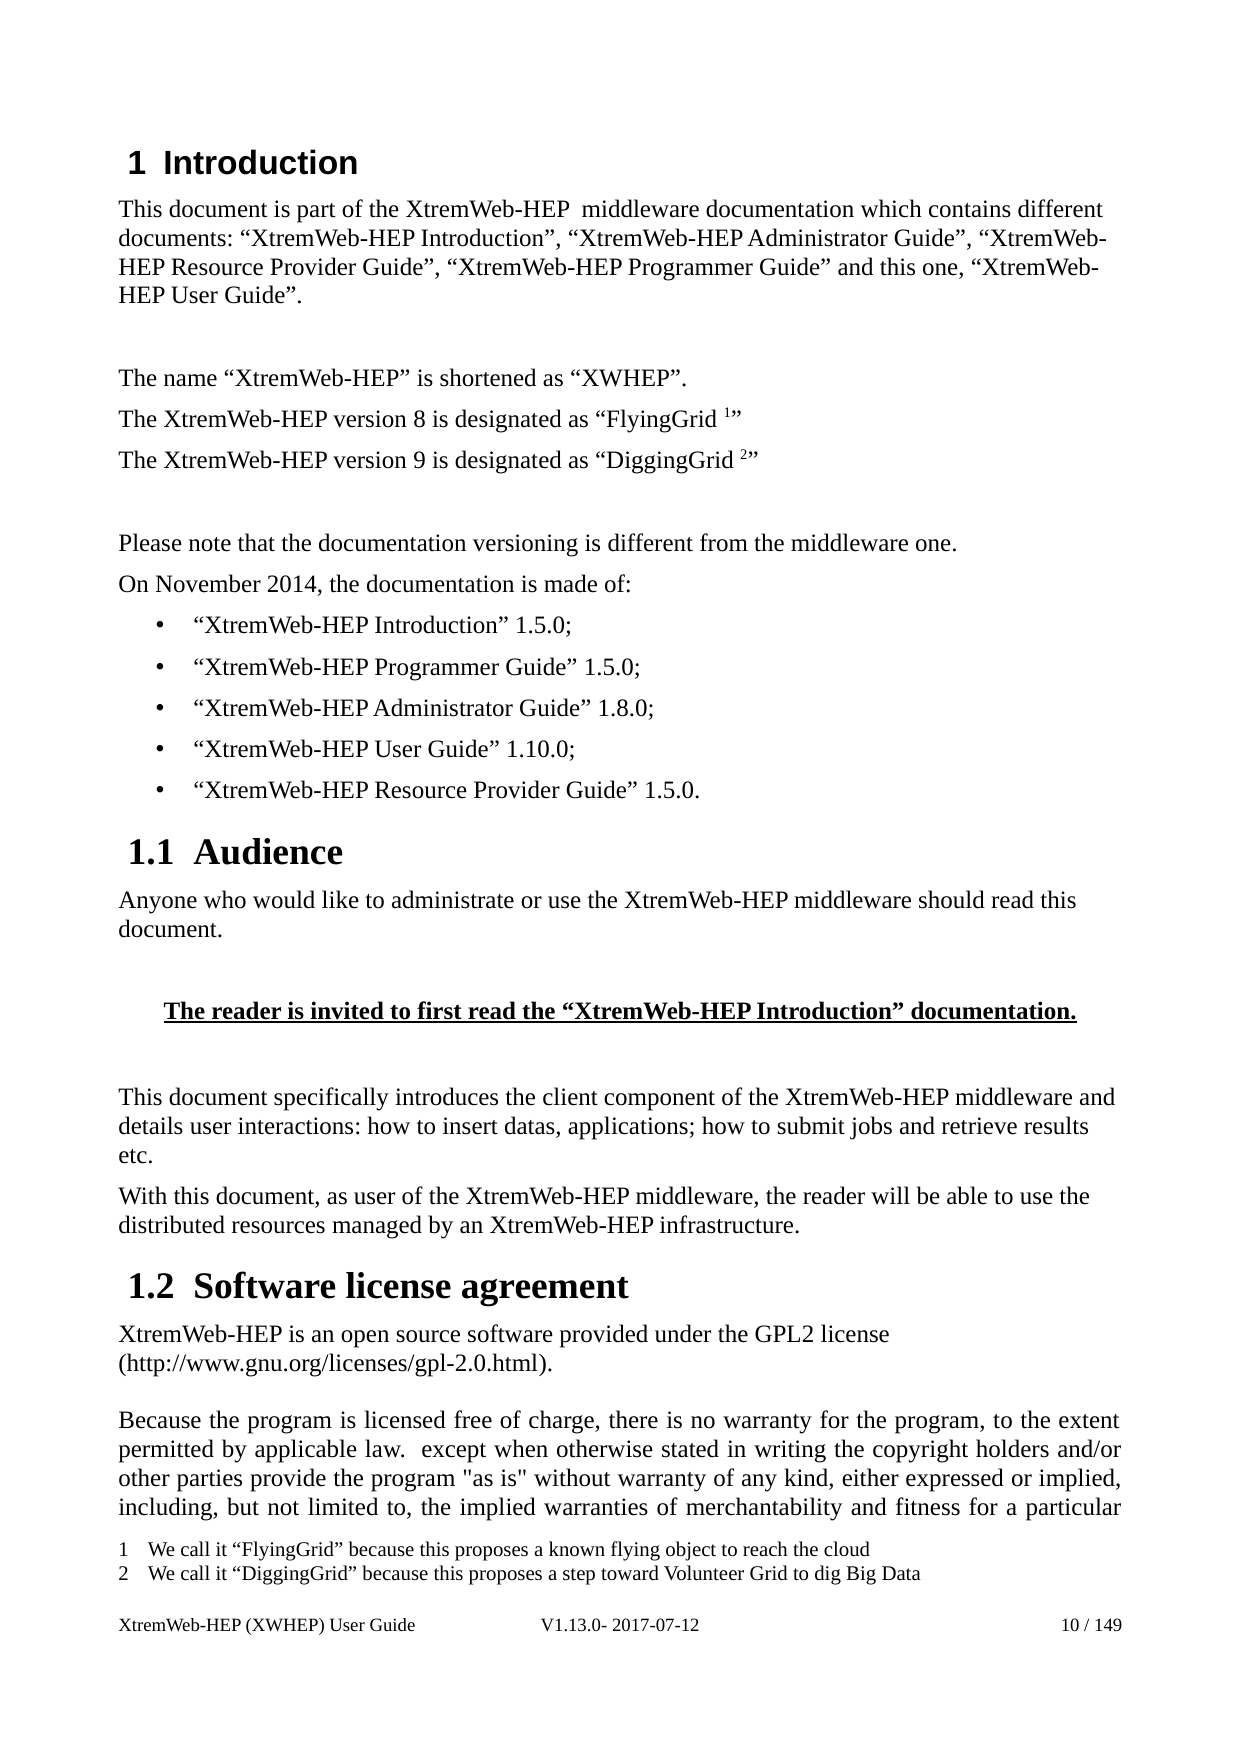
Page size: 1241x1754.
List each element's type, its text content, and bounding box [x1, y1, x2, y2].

subtitle Audience [118, 829, 1122, 872]
text BECAUSE THE PROGRAM IS LICENSED FREE OF CHARGE, THERE IS NO WARRANTY FOR THE PROGRAM, TO THE EXTENT PERMITTED BY APPLICABLE LAW. EXCEPT WHEN OTHERWISE STATED IN WRITING THE COPYRIGHT HOLDERS AND/OR OTHER PARTIES PROVIDE THE PROGRAM "AS IS" WITHOUT WARRANTY OF ANY KIND, EITHER EXPRESSED OR IMPLIED, INCLUDING, BUT NOT LIMITED TO, THE IMPLIED WARRANTIES OF MERCHANTABILITY AND FITNESS FOR A PARTICULAR [118, 1406, 1122, 1521]
text We call it “FlyingGrid” because this proposes a known flying object to reach the cloud [118, 1537, 1122, 1561]
list “XtremWeb-HEP Programmer Guide” 1.5.0; [156, 652, 1122, 681]
text The name “XtremWeb-HEP” is shortened as “XWHEP”. [118, 363, 1122, 392]
text The XtremWeb-HEP version 8 is designated as “FlyingGrid ” [118, 404, 1122, 433]
text Anyone who would like to administrate or use the XtremWeb-HEP middleware should read this document. [118, 885, 1122, 942]
subtitle Software license agreement [118, 1264, 1122, 1307]
text XtremWeb-HEP is an open source software provided under the GPL2 license (http://www.gnu.org/licenses/gpl-2.0.html). [118, 1319, 1122, 1377]
list “XtremWeb-HEP Administrator Guide” 1.8.0; [156, 693, 1122, 722]
text The reader is invited to first read the “XtremWeb-HEP Introduction” documentation. [118, 996, 1122, 1025]
list “XtremWeb-HEP User Guide” 1.10.0; [156, 734, 1122, 763]
text This document specifically introduces the client component of the XtremWeb-HEP middleware and details user interactions: how to insert datas, applications; how to submit jobs and retrieve results etc. [118, 1082, 1122, 1169]
text With this document, as user of the XtremWeb-HEP middleware, the reader will be able to use the distributed resources managed by an XtremWeb-HEP infrastructure. [118, 1181, 1122, 1239]
list “XtremWeb-HEP Introduction” 1.5.0; [156, 611, 1122, 639]
list “XtremWeb-HEP Resource Provider Guide” 1.5.0. [156, 776, 1122, 804]
text The XtremWeb-HEP version 9 is designated as “DiggingGrid ” [118, 446, 1122, 474]
text On November 2014, the documentation is made of: [118, 569, 1122, 598]
text Please note that the documentation versioning is different from the middleware one. [118, 528, 1122, 557]
subtitle Introduction [118, 143, 1122, 182]
text We call it “DiggingGrid” because this proposes a step toward Volunteer Grid to dig Big Data [118, 1561, 1122, 1585]
text This document is part of the XtremWeb-HEP middleware documentation which contains different documents: “XtremWeb-HEP Introduction”, “XtremWeb-HEP Administrator Guide”, “XtremWeb-HEP Resource Provider Guide”, “XtremWeb-HEP Programmer Guide” and this one, “XtremWeb-HEP User Guide”. [118, 194, 1122, 309]
